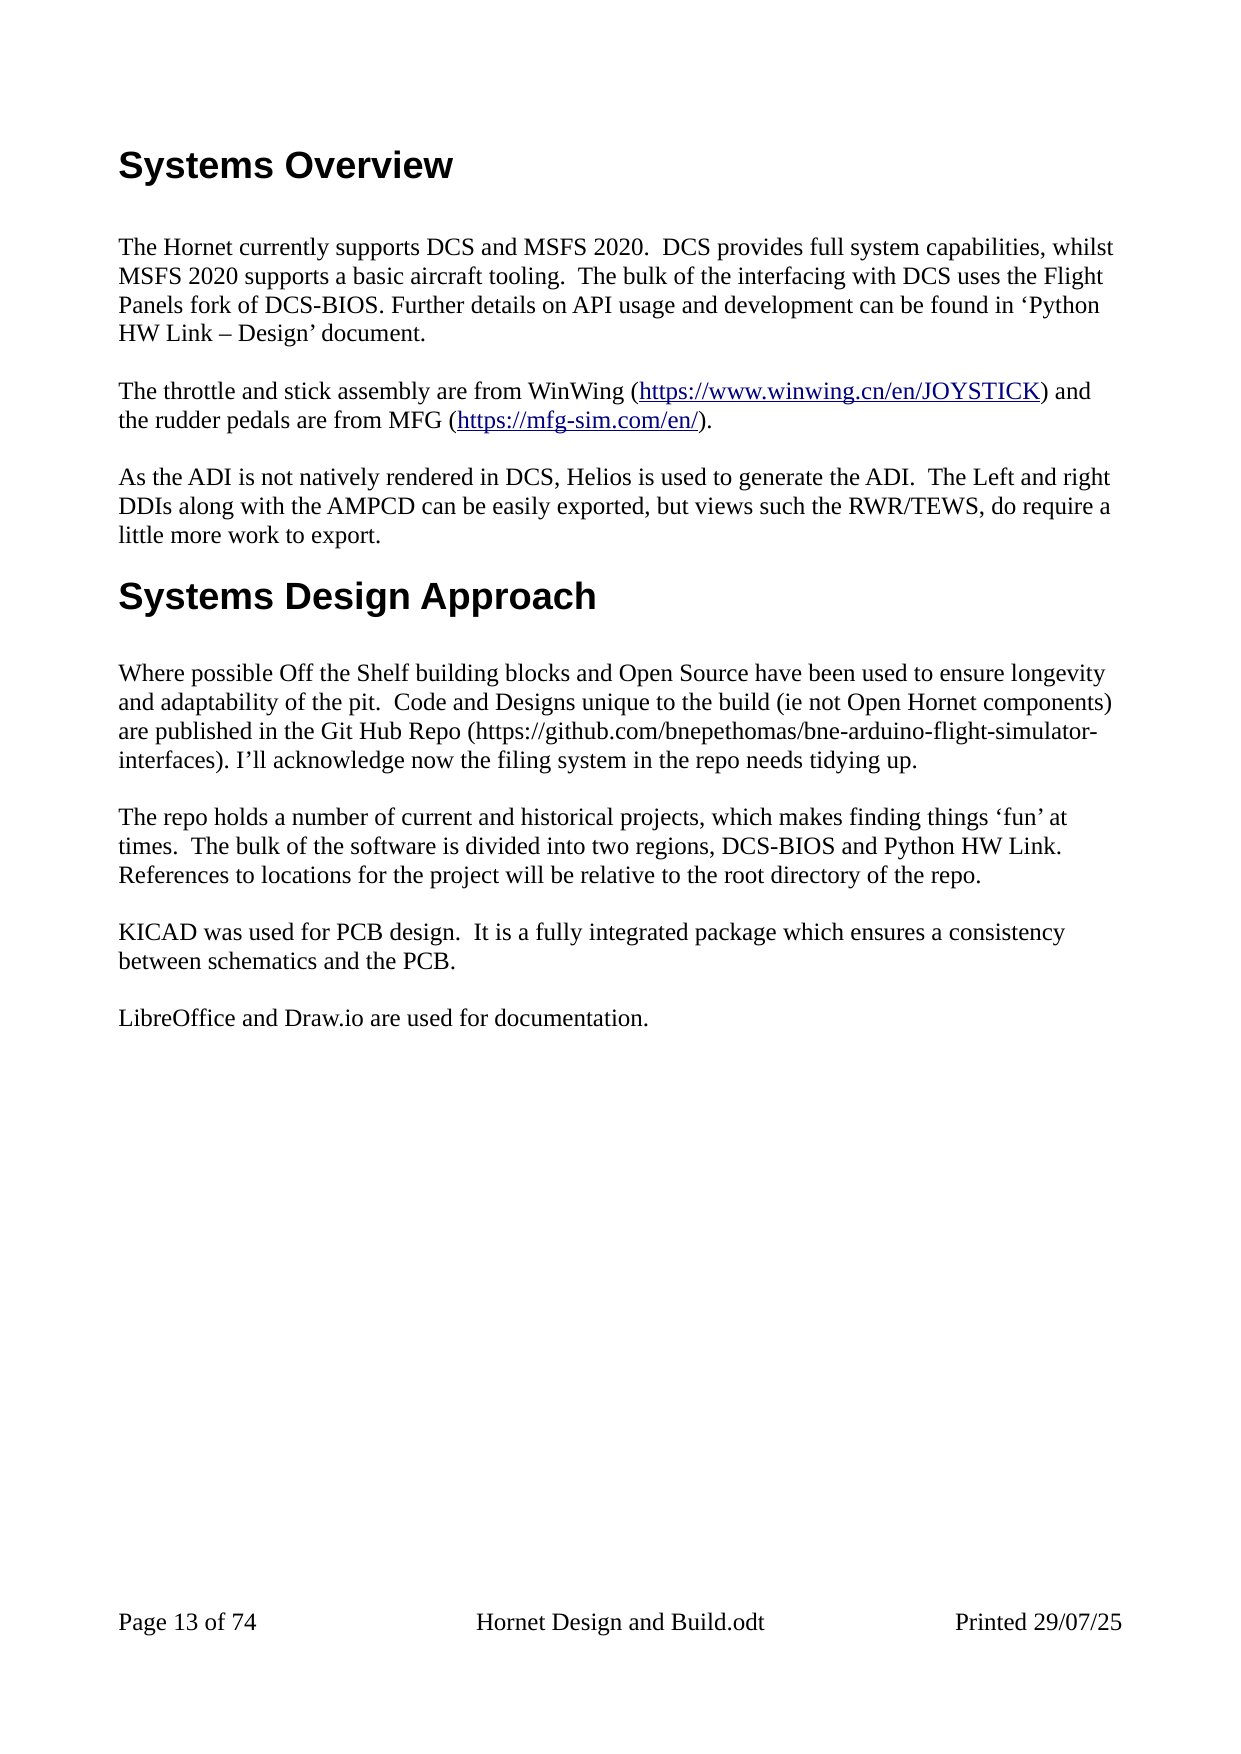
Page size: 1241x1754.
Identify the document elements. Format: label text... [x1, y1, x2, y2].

text Where possible Off the Shelf building blocks and Open Source have been used to ensure longevity and adaptability of the pit. Code and Designs unique to the build (ie not Open Hornet components) are published in the Git Hub Repo (https://github.com/bnepethomas/bne-arduino-flight-simulator-interfaces). I’ll acknowledge now the filing system in the repo needs tidying up. [118, 658, 1122, 773]
text As the ADI is not natively rendered in DCS, Helios is used to generate the ADI. The Left and right DDIs along with the AMPCD can be easily exported, but views such the RWR/TEWS, do require a little more work to export. [118, 462, 1122, 548]
subtitle Systems Overview [118, 143, 1122, 187]
text LibreOffice and Draw.io are used for documentation. [118, 1003, 1122, 1032]
text The Hornet currently supports DCS and MSFS 2020. DCS provides full system capabilities, whilst MSFS 2020 supports a basic aircraft tooling. The bulk of the interfacing with DCS uses the Flight Panels fork of DCS-BIOS. Further details on API usage and development can be found in ‘Python HW Link – Design’ document. [118, 232, 1122, 347]
text KICAD was used for PCB design. It is a fully integrated package which ensures a consistency between schematics and the PCB. [118, 917, 1122, 975]
text The throttle and stick assembly are from WinWing (https://www.winwing.cn/en/JOYSTICK) and the rudder pedals are from MFG (https://mfg-sim.com/en/). [118, 376, 1122, 433]
subtitle Systems Design Approach [118, 573, 1122, 617]
text The repo holds a number of current and historical projects, which makes finding things ‘fun’ at times. The bulk of the software is divided into two regions, DCS-BIOS and Python HW Link. References to locations for the project will be relative to the root directory of the repo. [118, 802, 1122, 888]
